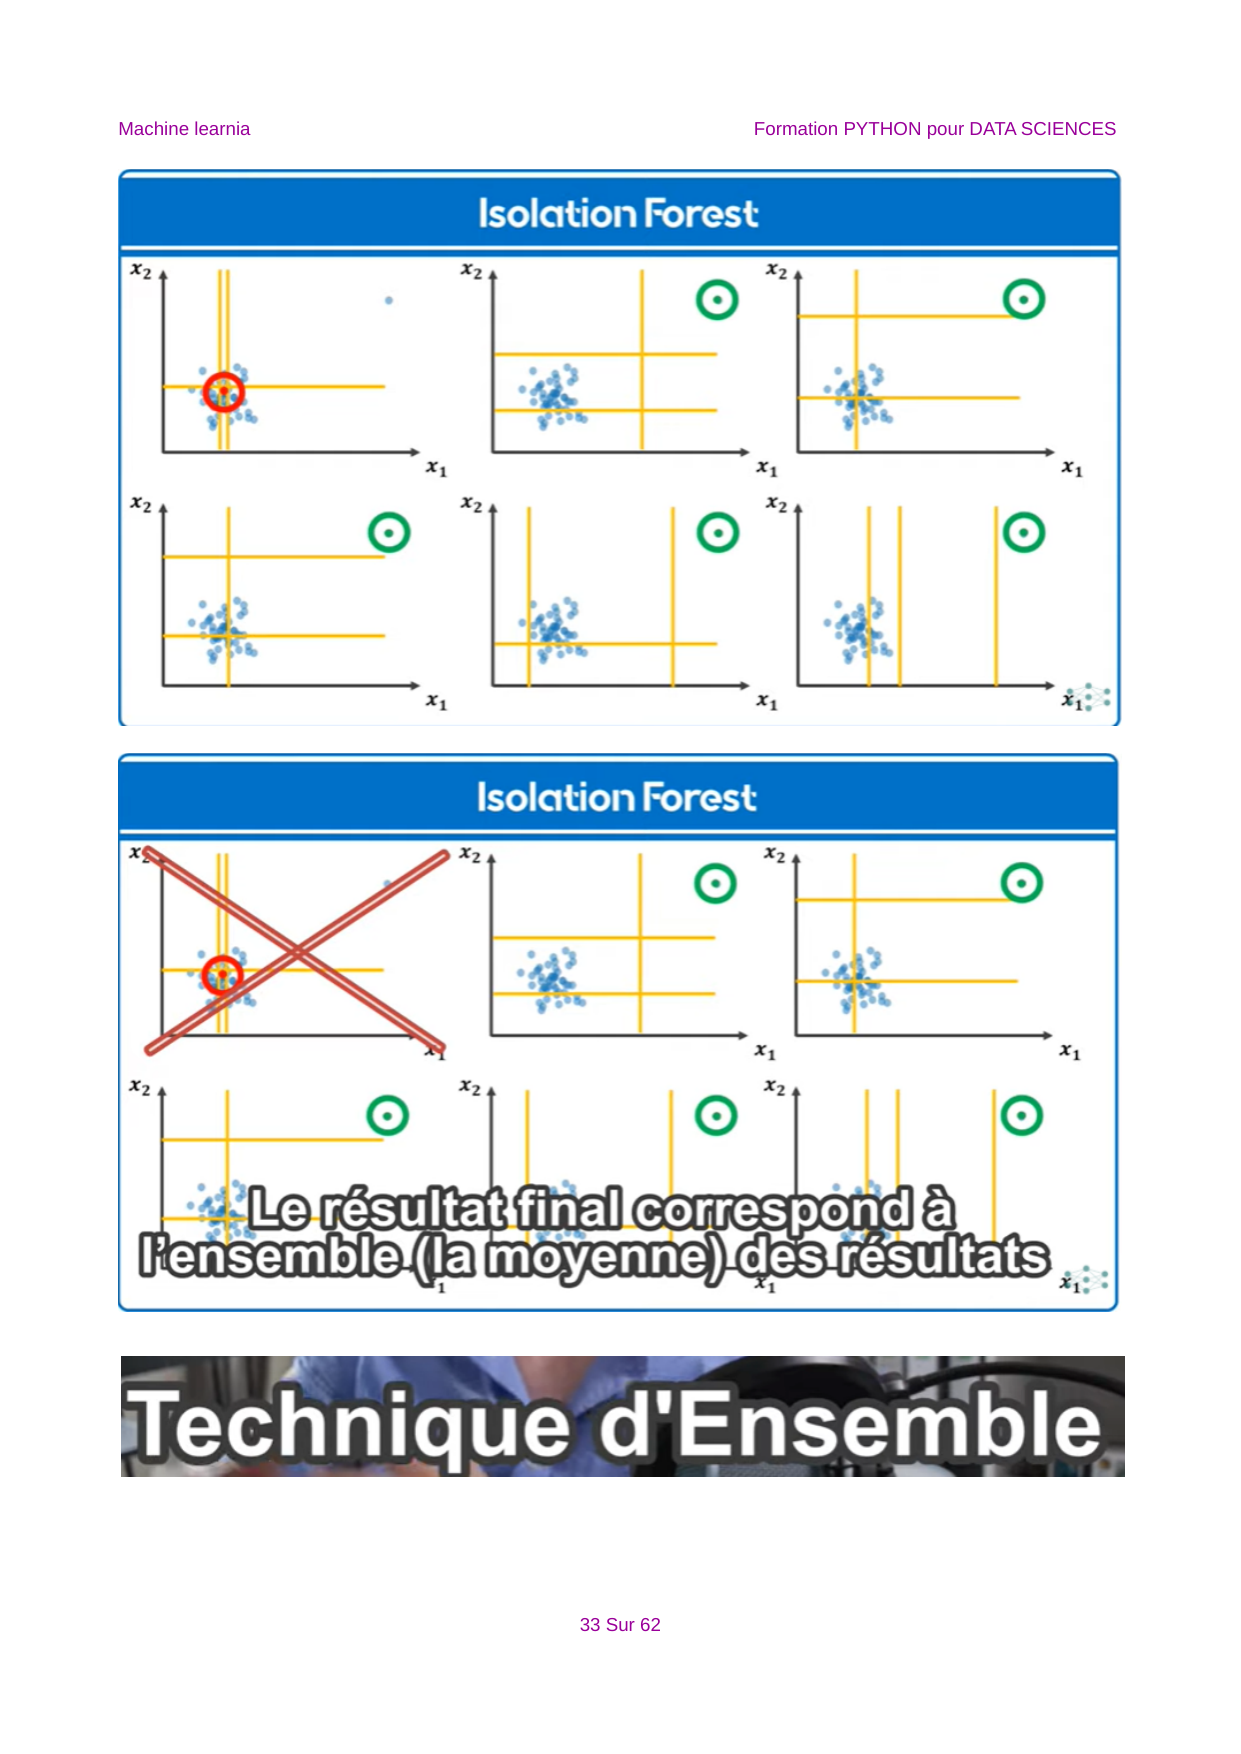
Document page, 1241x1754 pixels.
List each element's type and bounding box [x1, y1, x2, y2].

picture [118, 753, 1122, 1312]
picture [121, 1356, 1125, 1477]
picture [118, 169, 1122, 726]
